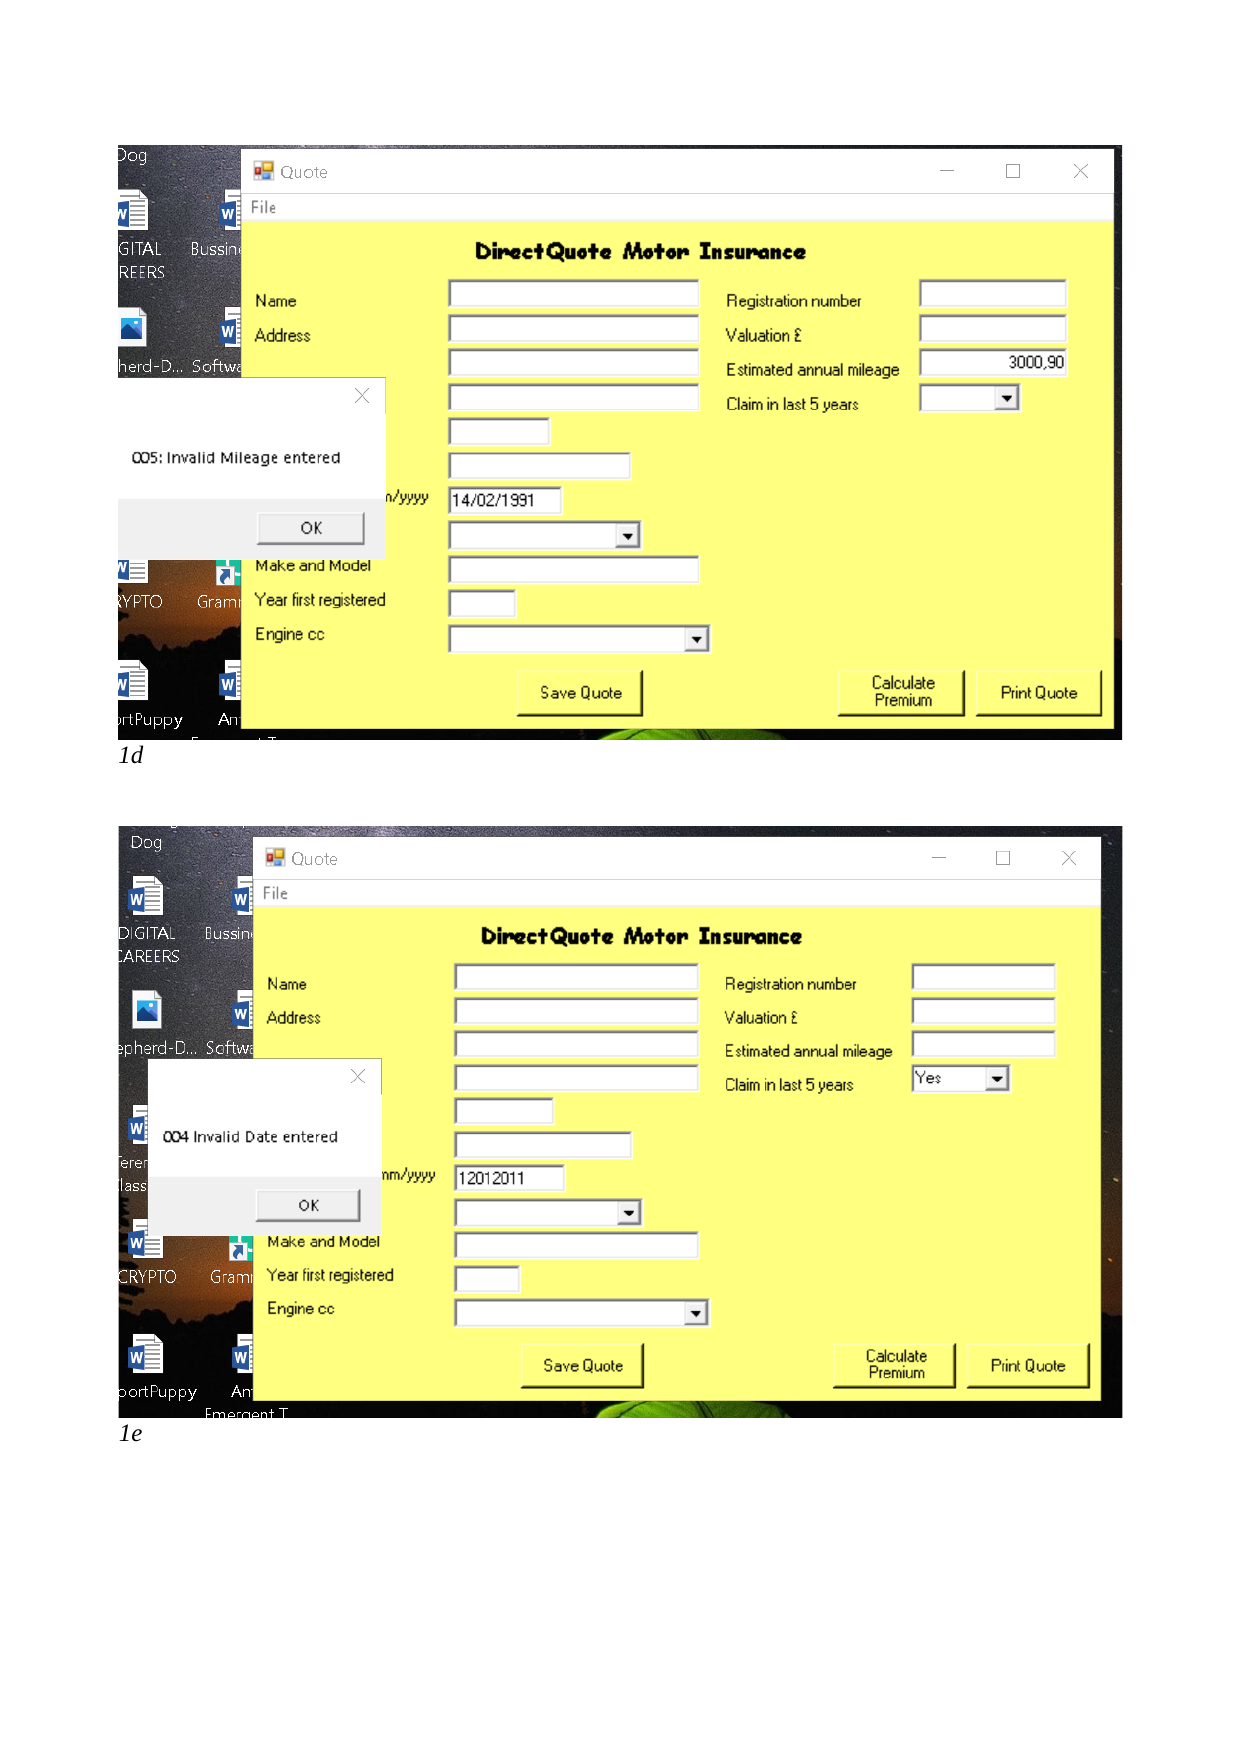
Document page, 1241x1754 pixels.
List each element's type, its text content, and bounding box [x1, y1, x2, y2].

text 1d [118, 740, 1122, 768]
picture [118, 145, 1123, 740]
picture [118, 826, 1123, 1418]
text 1e [118, 1418, 1122, 1446]
